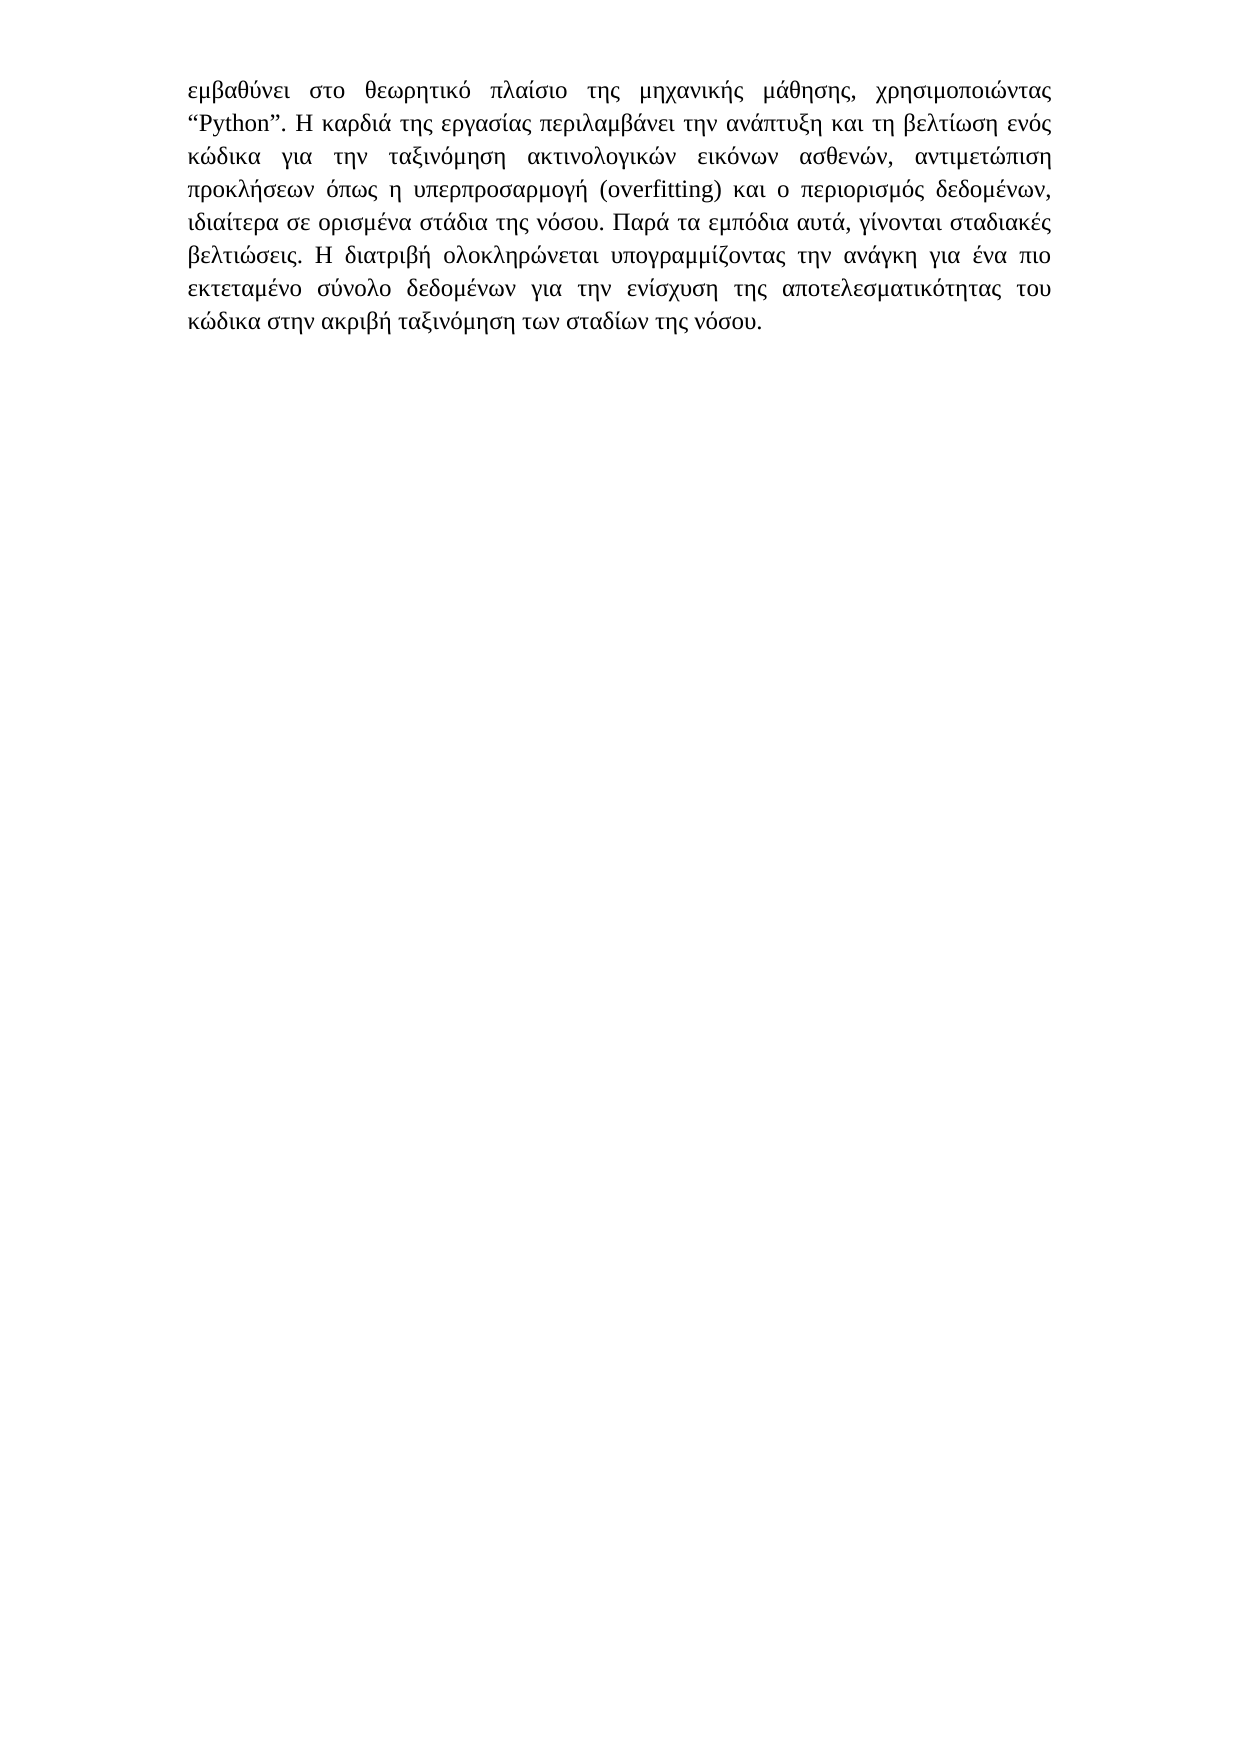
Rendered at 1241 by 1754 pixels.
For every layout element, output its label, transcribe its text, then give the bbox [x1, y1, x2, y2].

text εμβαθύνει στο θεωρητικό πλαίσιο της μηχανικής μάθησης, χρησιμοποιώντας “Python”. Η καρδιά της εργασίας περιλαμβάνει την ανάπτυξη και τη βελτίωση ενός κώδικα για την ταξινόμηση ακτινολογικών εικόνων ασθενών, αντιμετώπιση προκλήσεων όπως η υπερπροσαρμογή (overfitting) και ο περιορισμός δεδομένων, ιδιαίτερα σε ορισμένα στάδια της νόσου. Παρά τα εμπόδια αυτά, γίνονται σταδιακές βελτιώσεις. Η διατριβή ολοκληρώνεται υπογραμμίζοντας την ανάγκη για ένα πιο εκτεταμένο σύνολο δεδομένων για την ενίσχυση της αποτελεσματικότητας του κώδικα στην ακριβή ταξινόμηση των σταδίων της νόσου. [187, 75, 1053, 335]
